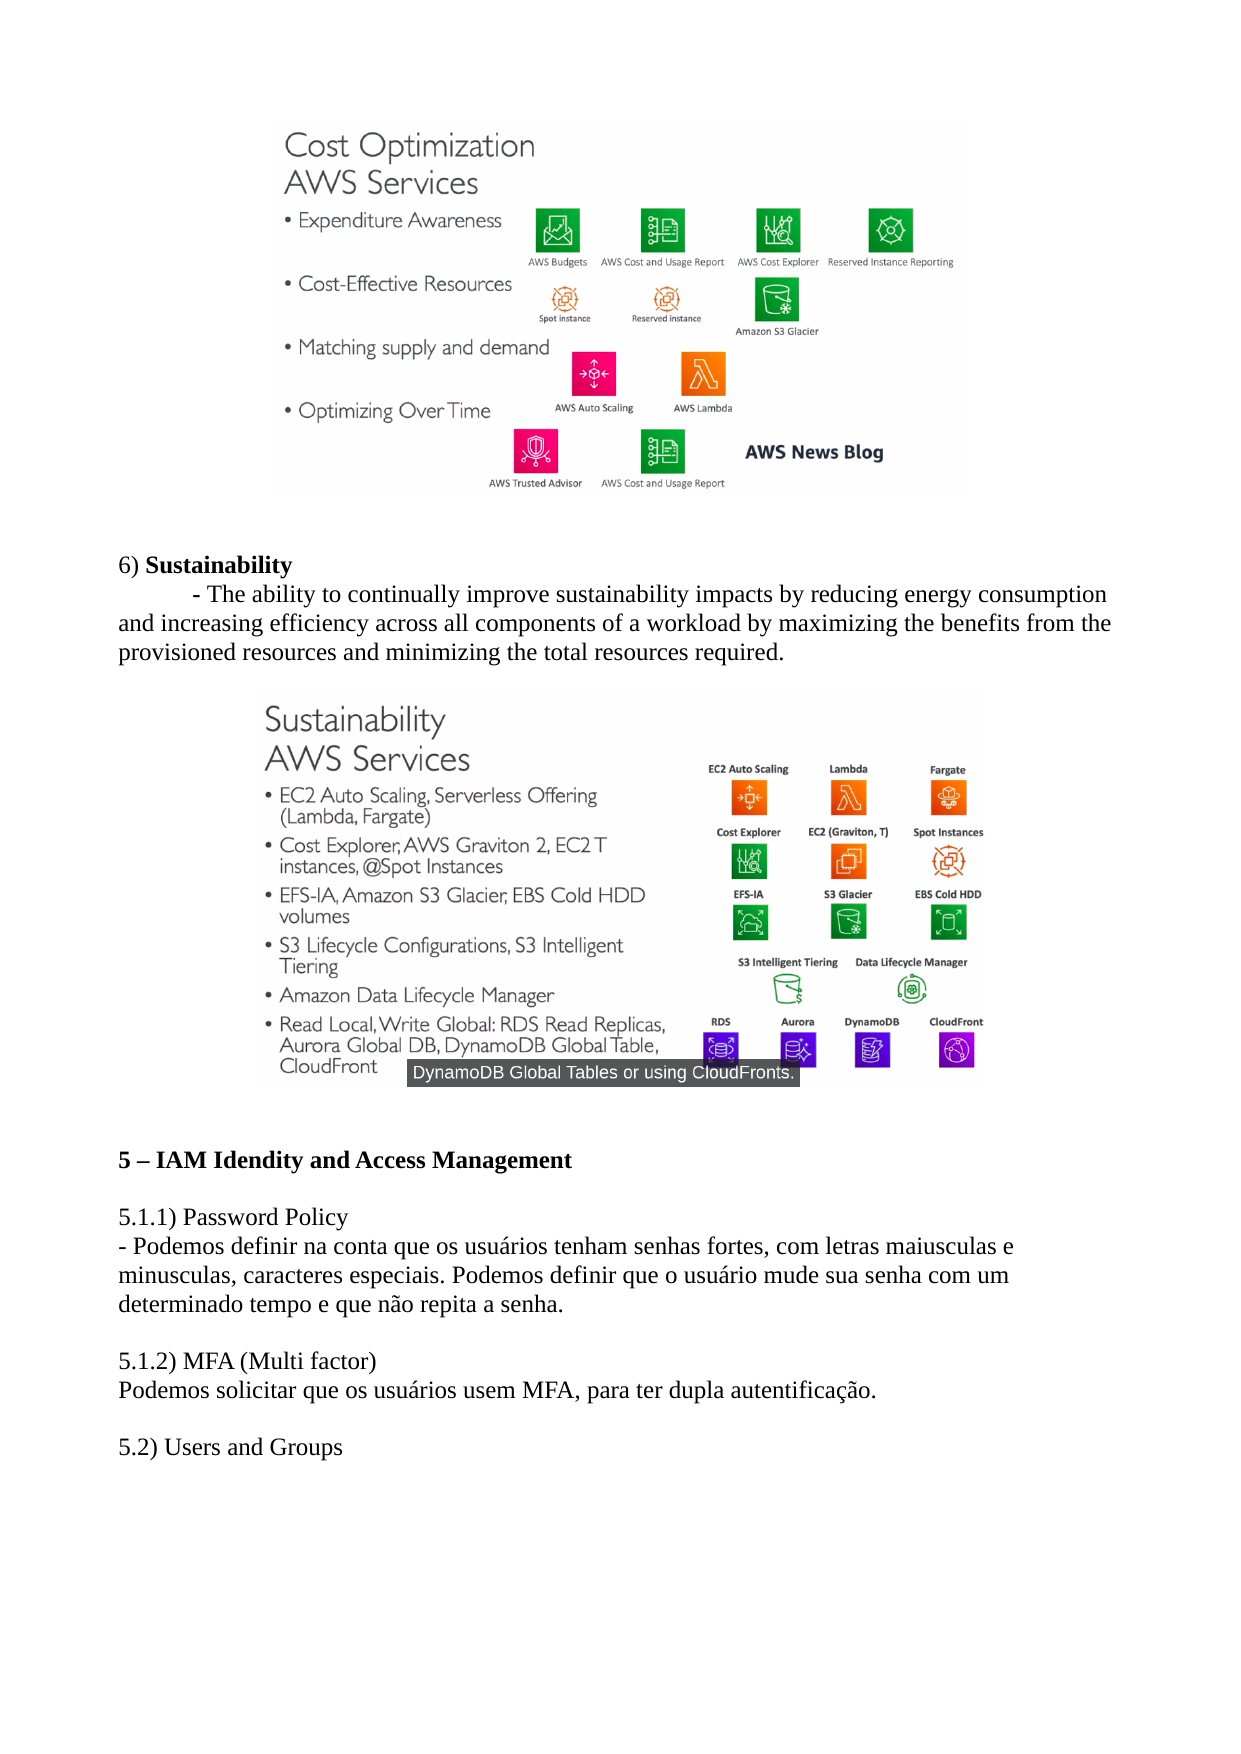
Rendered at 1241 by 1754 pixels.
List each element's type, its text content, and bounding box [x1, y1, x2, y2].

text - Podemos definir na conta que os usuários tenham senhas fortes, com letras maiusculas e minusculas, caracteres especiais. Podemos definir que o usuário mude sua senha com um determinado tempo e que não repita a senha. [118, 1231, 1122, 1317]
text 5.1.1) Password Policy [118, 1202, 1122, 1231]
text 5.2) Users and Groups [118, 1432, 1122, 1461]
text 6) Sustainability [118, 551, 1122, 579]
text 5.1.2) MFA (Multi factor) [118, 1346, 1122, 1375]
text 5 – IAM Idendity and Access Management [118, 1145, 1122, 1174]
picture [254, 694, 987, 1088]
picture [274, 121, 967, 494]
text - The ability to continually improve sustainability impacts by reducing energy consumption and increasing efficiency across all components of a workload by maximizing the benefits from the provisioned resources and minimizing the total resources required. [118, 579, 1122, 666]
text Podemos solicitar que os usuários usem MFA, para ter dupla autentificação. [118, 1375, 1122, 1404]
